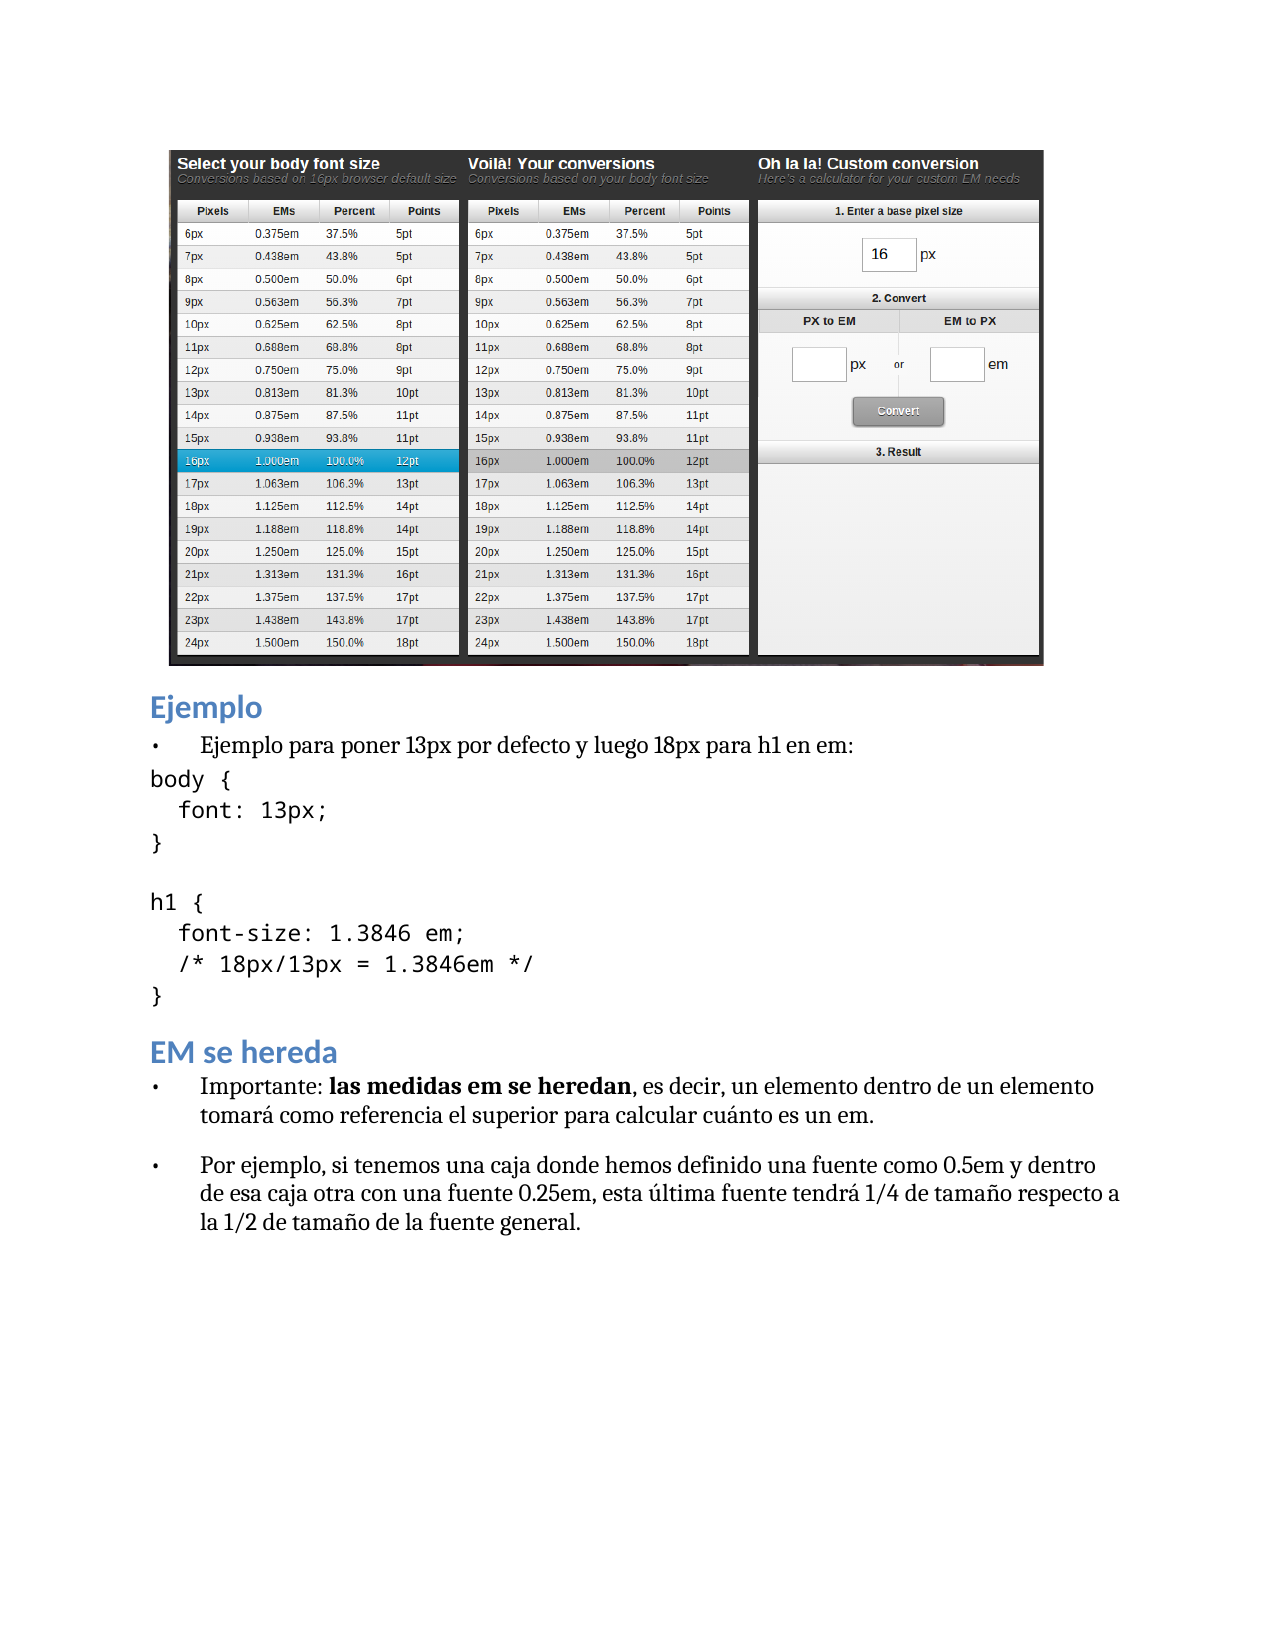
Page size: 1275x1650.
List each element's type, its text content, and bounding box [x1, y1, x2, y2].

list Ejemplo para poner 13px por defecto y luego 18px para h1 en em: [150, 731, 1125, 759]
subtitle Ejemplo [150, 686, 1125, 727]
list Importante: las medidas em se heredan, es decir, un elemento dentro de un elemento tomará como referencia el superior para calcular cuánto es un em. [150, 1072, 1125, 1130]
subtitle EM se hereda [150, 1032, 1125, 1072]
text body { font: 13px; } h1 { font-size: 1.3846 em; /* 18px/13px = 1.3846em */ } [150, 763, 1125, 1011]
list Por ejemplo, si tenemos una caja donde hemos definido una fuente como 0.5em y dentro de esa caja otra con una fuente 0.25em, esta última fuente tendrá 1/4 de tamaño respecto a la 1/2 de tamaño de la fuente general. [150, 1151, 1125, 1237]
picture [168, 150, 1044, 666]
